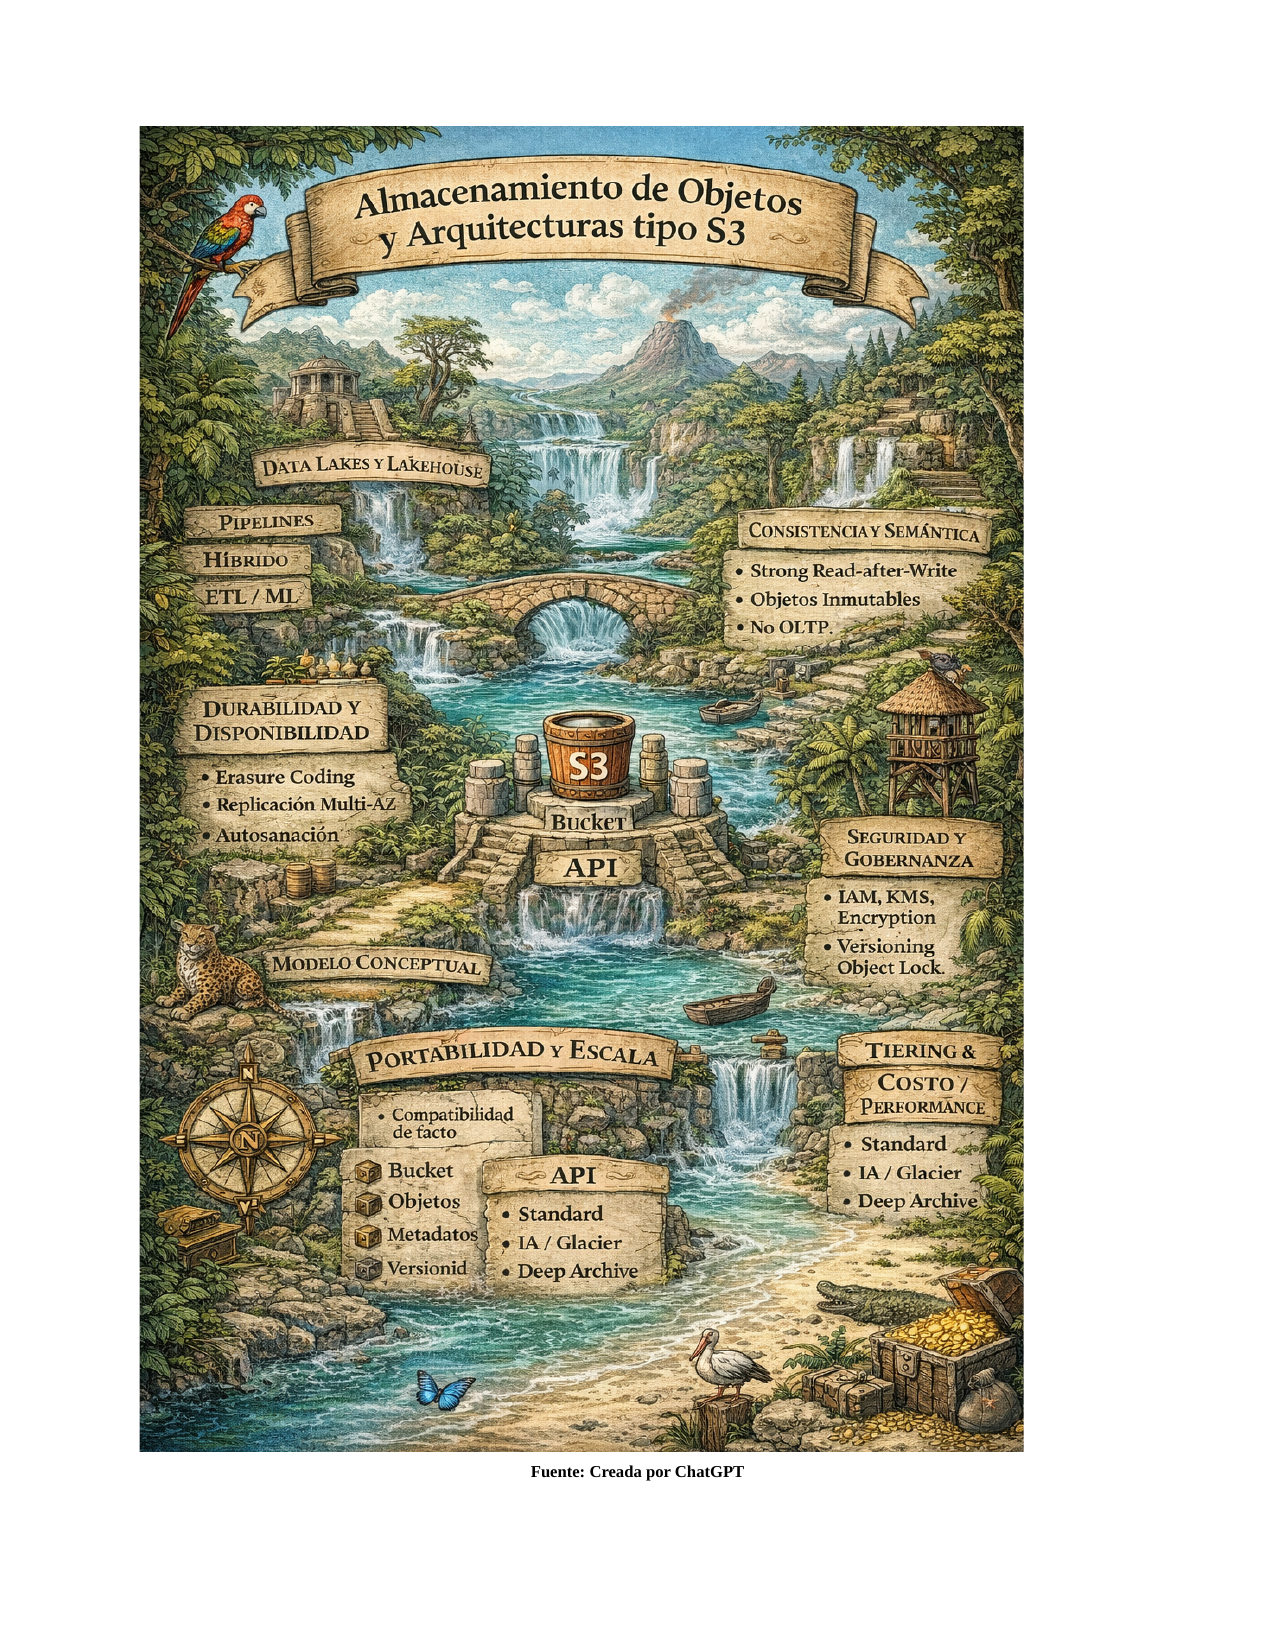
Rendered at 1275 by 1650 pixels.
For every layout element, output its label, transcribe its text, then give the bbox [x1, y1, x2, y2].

text Fuente: Creada por ChatGPT [118, 1461, 1157, 1481]
picture [139, 126, 1024, 1452]
